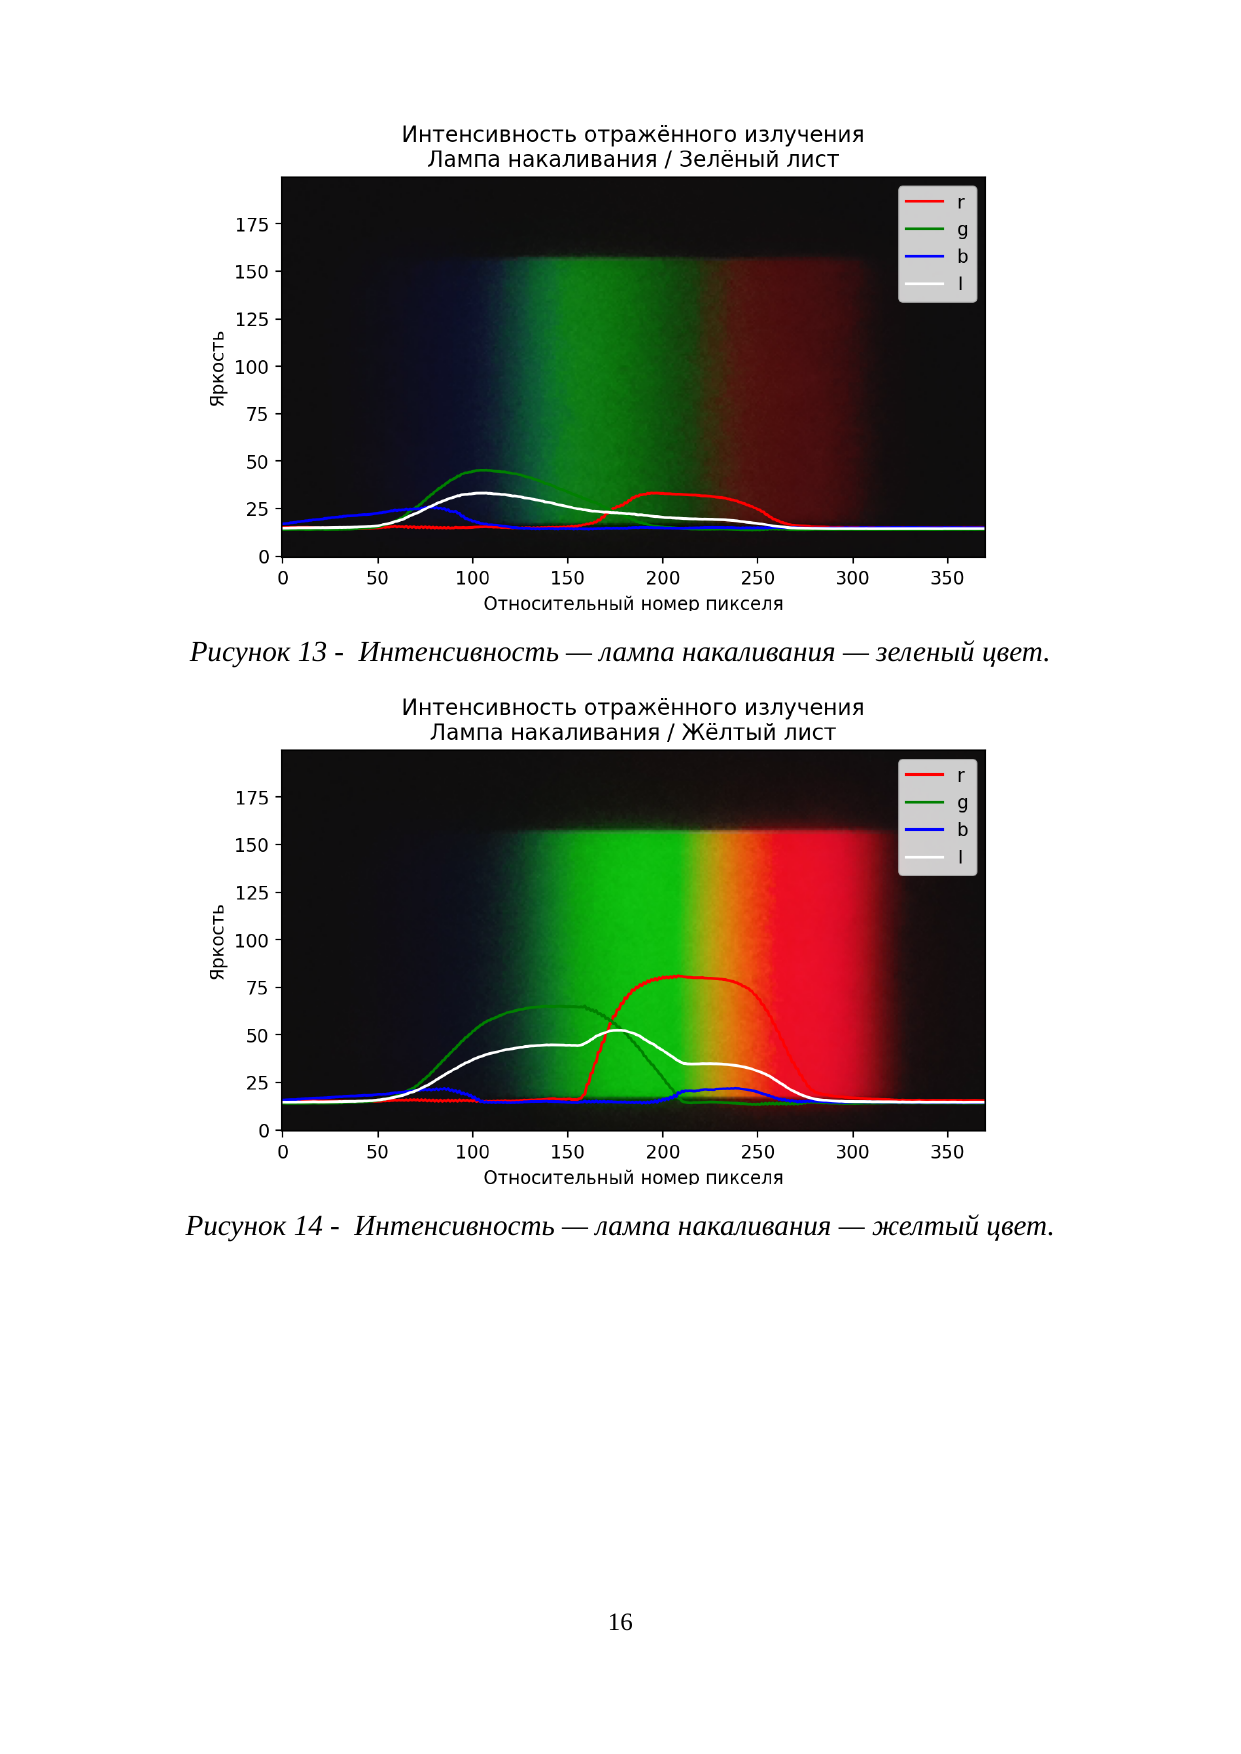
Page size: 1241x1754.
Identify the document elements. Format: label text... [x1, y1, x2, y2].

picture [118, 691, 1123, 1185]
text Рисунок 13 - Интенсивность — лампа накаливания — зеленый цвет. [118, 634, 1122, 668]
picture [118, 118, 1123, 611]
text Рисунок 14 - Интенсивность — лампа накаливания — желтый цвет. [118, 1208, 1122, 1241]
